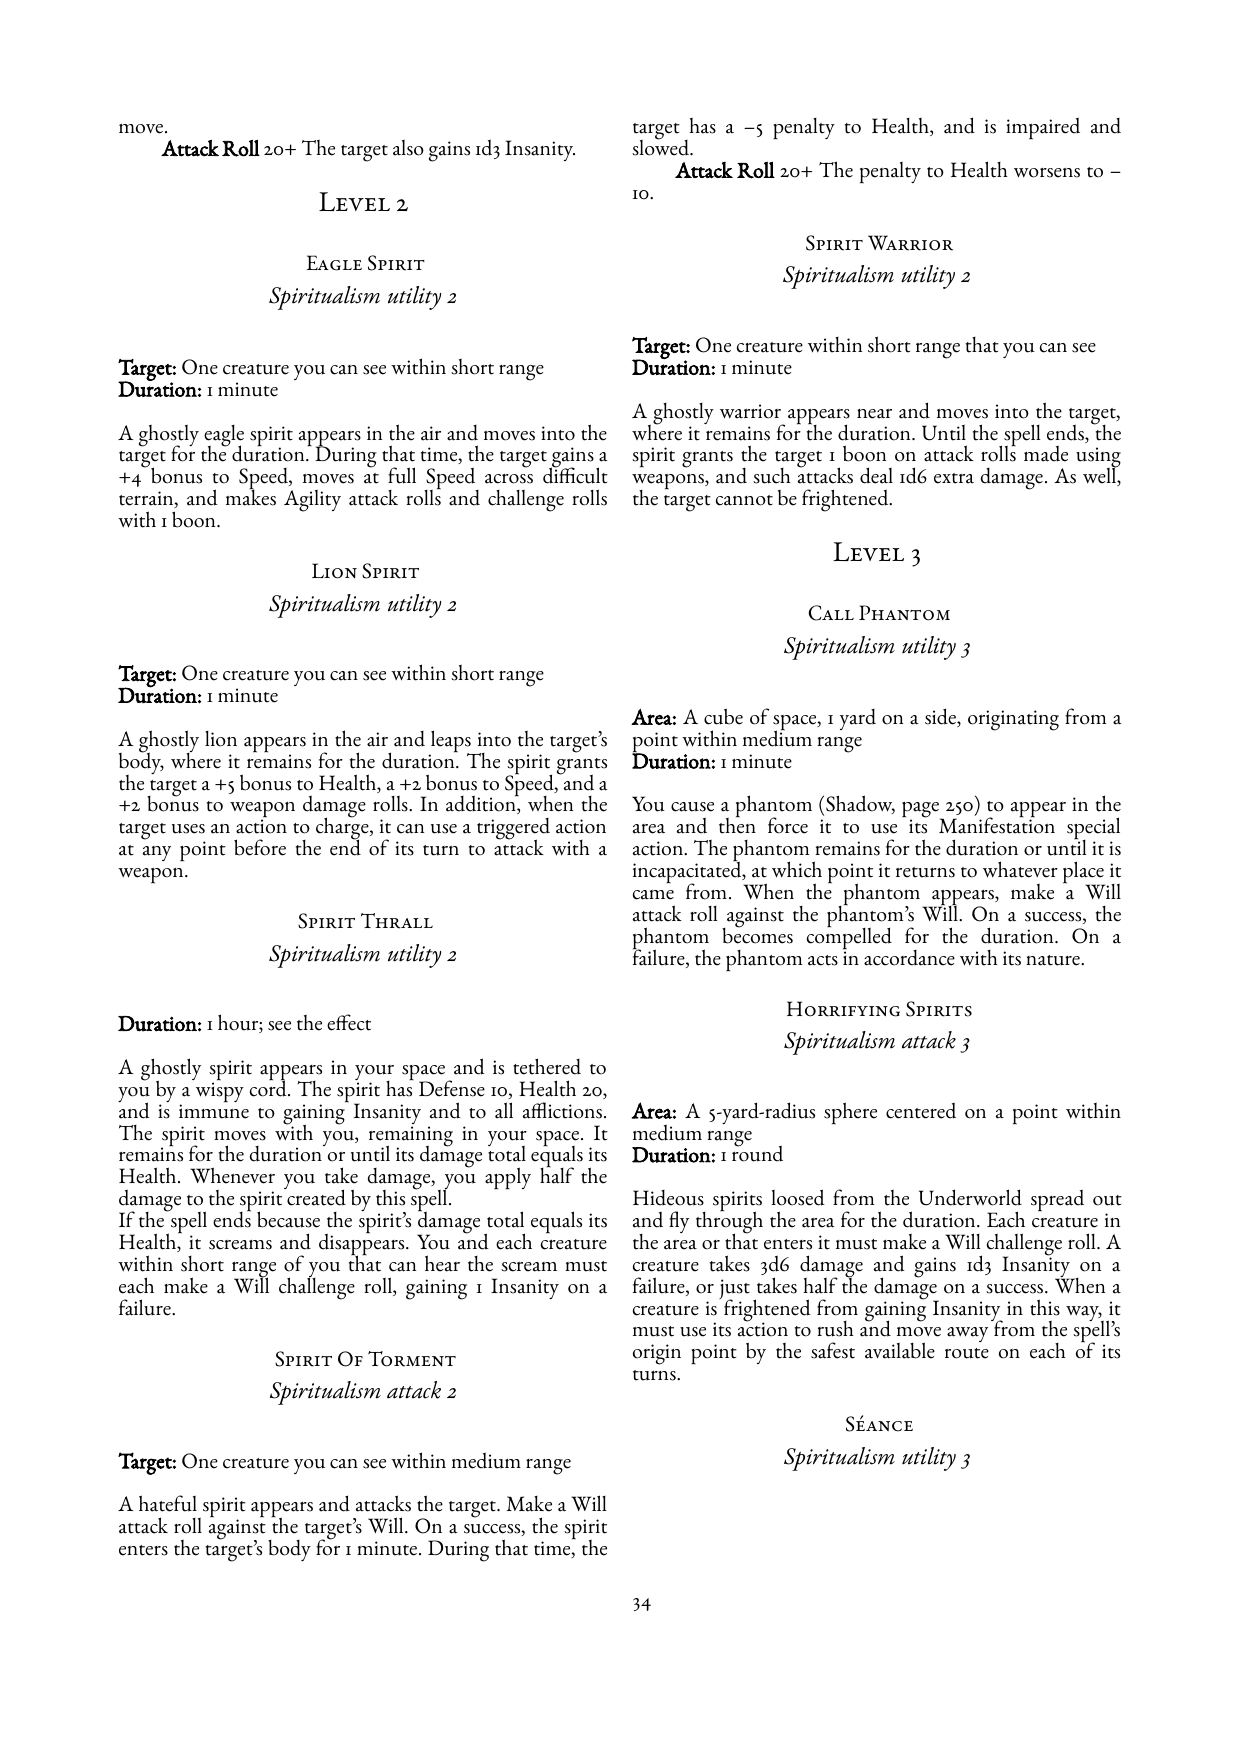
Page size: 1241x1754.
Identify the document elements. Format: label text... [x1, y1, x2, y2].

subtitle Level 2 [118, 191, 608, 220]
list Duration: 1 round [632, 1146, 1122, 1168]
subtitle Spiritualism utility 2 [118, 594, 608, 618]
text Hideous spirits loosed from the Underworld spread out and fly through the area for the duration. Each creature in the area or that enters it must make a Will challenge roll. A creature takes 3d6 damage and gains 1d3 Insanity on a failure, or just takes half the damage on a success. When a creature is frightened from gaining Insanity in this way, it must use its action to rush and move away from the spell’s origin point by the safest available route on each of its turns. [632, 1180, 1122, 1387]
subtitle Spiritualism utility 2 [632, 266, 1122, 290]
subtitle Spirit Warrior [632, 235, 1122, 257]
list Target: One creature you can see within short range [118, 340, 608, 381]
list Duration: 1 hour; see the effect [118, 998, 608, 1037]
subtitle Spiritualism utility 2 [118, 286, 608, 310]
subtitle Spirit Thrall [118, 913, 608, 935]
subtitle Level 3 [632, 541, 1122, 570]
subtitle Call Phantom [632, 605, 1122, 627]
text A hateful spirit appears and attacks the target. Make a Will attack roll against the target’s Will. On a success, the spirit enters the target’s body for 1 minute. During that time, the [118, 1486, 608, 1562]
subtitle Horrifying Spirits [632, 1001, 1122, 1023]
subtitle Lion Spirit [118, 563, 608, 585]
list Area: A cube of space, 1 yard on a side, originating from a point within medium range [632, 690, 1122, 752]
subtitle Spiritualism attack 2 [118, 1381, 608, 1406]
list Target: One creature you can see within medium range [118, 1435, 608, 1474]
text Attack Roll 20+ The target also gains 1d3 Insanity. [118, 140, 608, 162]
subtitle Spiritualism utility 3 [632, 636, 1122, 660]
text A ghostly warrior appears near and moves into the target, where it remains for the duration. Until the spell ends, the spirit grants the target 1 boon on attack rolls made using weapons, and such attacks deal 1d6 extra damage. As well, the target cannot be frightened. [632, 393, 1122, 512]
list Duration: 1 minute [118, 687, 608, 709]
text A ghostly spirit appears in your space and is tethered to you by a wispy cord. The spirit has Defense 10, Health 20, and is immune to gaining Insanity and to all afflictions. The spirit moves with you, remaining in your space. It remains for the duration or until its damage total equals its Health. Whenever you take damage, you apply half the damage to the spirit created by this spell. [118, 1049, 608, 1212]
list Duration: 1 minute [118, 381, 608, 402]
list Duration: 1 minute [632, 359, 1122, 381]
subtitle Spiritualism attack 3 [632, 1031, 1122, 1056]
subtitle Eagle Spirit [118, 255, 608, 277]
text If the spell ends because the spirit’s damage total equals its Health, it screams and disappears. You and each creature within short range of you that can hear the scream must each make a Will challenge roll, gaining 1 Insanity on a failure. [118, 1212, 608, 1321]
list Target: One creature you can see within short range [118, 648, 608, 687]
list Target: One creature within short range that you can see [632, 319, 1122, 359]
subtitle Séance [632, 1416, 1122, 1438]
text You cause a phantom (Shadow, page 250) to appear in the area and then force it to use its Manifestation special action. The phantom remains for the duration or until it is incapacitated, at which point it returns to whatever place it came from. When the phantom appears, make a Will attack roll against the phantom’s Will. On a success, the phantom becomes compelled for the duration. On a failure, the phantom acts in accordance with its nature. [632, 786, 1122, 971]
text target has a –5 penalty to Health, and is impaired and slowed. [632, 118, 1122, 162]
subtitle Spiritualism utility 3 [632, 1447, 1122, 1471]
subtitle Spiritualism utility 2 [118, 944, 608, 968]
subtitle Spirit Of Torment [118, 1351, 608, 1373]
list Duration: 1 minute [632, 752, 1122, 774]
text A ghostly eagle spirit appears in the air and moves into the target for the duration. During that time, the target gains a +4 bonus to Speed, moves at full Speed across difficult terrain, and makes Agility attack rolls and challenge rolls with 1 boon. [118, 414, 608, 534]
list Area: A 5-yard-radius sphere centered on a point within medium range [632, 1085, 1122, 1146]
text Attack Roll 20+ The penalty to Health worsens to –10. [632, 162, 1122, 206]
text A ghostly lion appears in the air and leaps into the target’s body, where it remains for the duration. The spirit grants the target a +5 bonus to Health, a +2 bonus to Speed, and a +2 bonus to weapon damage rolls. In addition, when the target uses an action to charge, it can use a triggered action at any point before the end of its turn to attack with a weapon. [118, 721, 608, 884]
text move. [118, 118, 608, 140]
